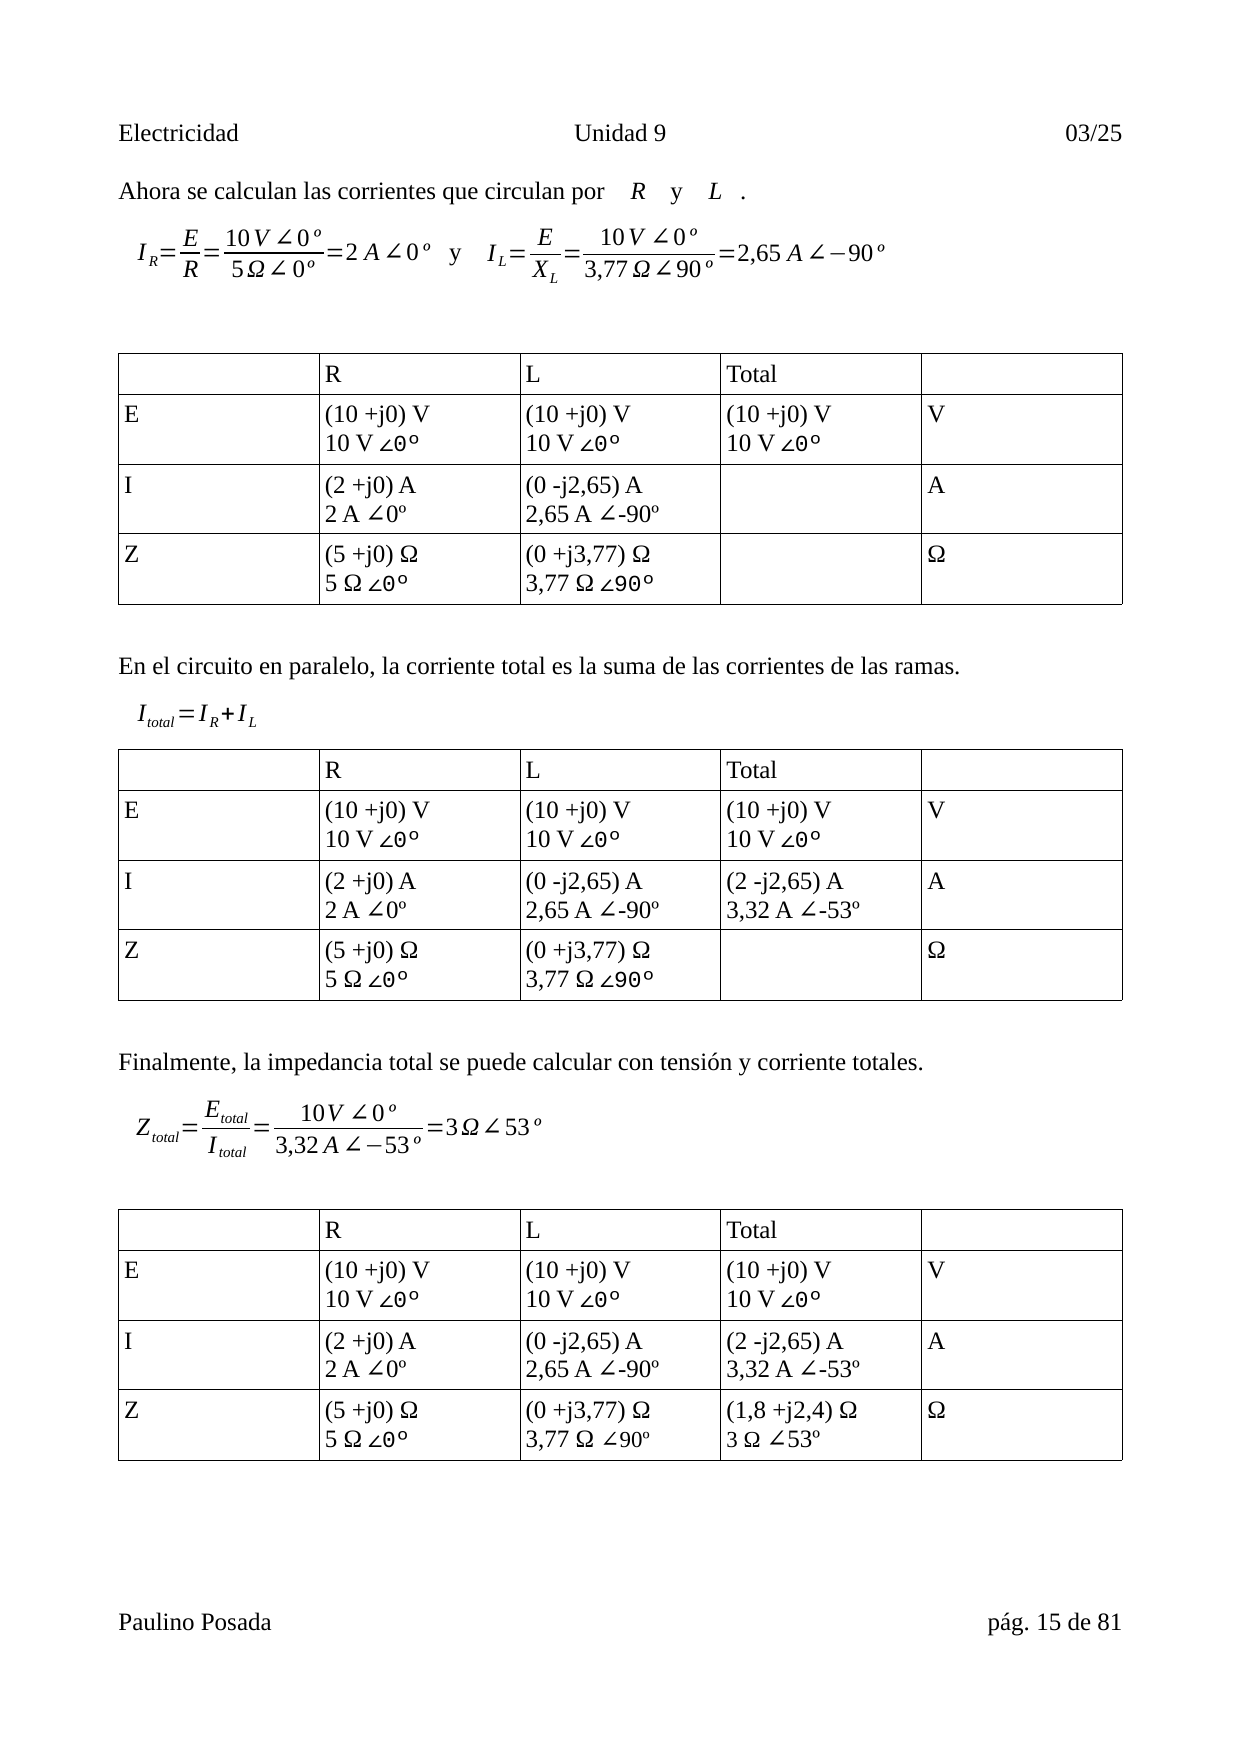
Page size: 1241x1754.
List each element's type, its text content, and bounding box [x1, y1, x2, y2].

table_cell (1,8 +j2,4) Ω 3 Ω ∠53º [721, 1390, 921, 1459]
table_cell I [119, 1321, 319, 1389]
table_cell (5 +j0) Ω 5 Ω ∠0º [320, 1390, 520, 1459]
text y [118, 224, 1122, 287]
table_header Total [721, 750, 921, 790]
table_cell V [922, 395, 1122, 464]
table_cell Ω [922, 930, 1122, 1000]
table_cell (10 +j0) V 10 V ∠0º [521, 791, 720, 860]
table_cell I [119, 861, 319, 929]
table_header R [320, 1210, 520, 1249]
table_cell (10 +j0) V 10 V ∠0º [320, 395, 520, 464]
table_cell (0 -j2,65) A 2,65 A ∠-90º [521, 861, 720, 929]
table_cell E [119, 791, 319, 860]
table_cell V [922, 1251, 1122, 1320]
text Ahora se calculan las corrientes que circulan por y . [118, 176, 1122, 205]
table_cell (5 +j0) Ω 5 Ω ∠0º [320, 930, 520, 1000]
table_cell (2 -j2,65) A 3,32 A ∠-53º [721, 1321, 921, 1389]
table_header [119, 1210, 319, 1249]
table_header Total [721, 1210, 921, 1249]
table_header Total [721, 354, 921, 394]
table_cell (0 -j2,65) A 2,65 A ∠-90º [521, 1321, 720, 1389]
table_cell (10 +j0) V 10 V ∠0º [521, 1251, 720, 1320]
table_cell (0 +j3,77) Ω 3,77 Ω ∠90º [521, 930, 720, 1000]
table_header [119, 750, 319, 790]
table_cell (2 +j0) A 2 A ∠0º [320, 465, 520, 533]
table_header [922, 354, 1122, 394]
table_cell Z [119, 534, 319, 604]
table_cell Ω [922, 1390, 1122, 1459]
table_cell E [119, 1251, 319, 1320]
table_cell (0 +j3,77) Ω 3,77 Ω ∠90º [521, 534, 720, 604]
table_cell (10 +j0) V 10 V ∠0º [320, 1251, 520, 1320]
table_header L [521, 750, 720, 790]
table_header [922, 750, 1122, 790]
table_cell (5 +j0) Ω 5 Ω ∠0º [320, 534, 520, 604]
table_header R [320, 354, 520, 394]
text Finalmente, la impedancia total se puede calcular con tensión y corriente totales. [118, 1047, 1122, 1076]
table_cell [721, 534, 921, 604]
table_header [119, 354, 319, 394]
table_cell I [119, 465, 319, 533]
text En el circuito en paralelo, la corriente total es la suma de las corrientes de las ramas. [118, 651, 1122, 680]
table_cell [721, 930, 921, 1000]
table_header R [320, 750, 520, 790]
table_header L [521, 354, 720, 394]
table_header L [521, 1210, 720, 1249]
table_cell (10 +j0) V 10 V ∠0º [721, 1251, 921, 1320]
table_cell (2 -j2,65) A 3,32 A ∠-53º [721, 861, 921, 929]
table_cell A [922, 1321, 1122, 1389]
table_cell A [922, 465, 1122, 533]
table_cell V [922, 791, 1122, 860]
table_cell Ω [922, 534, 1122, 604]
table_cell [721, 465, 921, 533]
table_cell E [119, 395, 319, 464]
table_cell (0 +j3,77) Ω 3,77 Ω ∠90º [521, 1390, 720, 1459]
table_cell (10 +j0) V 10 V ∠0º [721, 395, 921, 464]
table_cell A [922, 861, 1122, 929]
table_cell (2 +j0) A 2 A ∠0º [320, 1321, 520, 1389]
table_cell Z [119, 930, 319, 1000]
table_cell (10 +j0) V 10 V ∠0º [721, 791, 921, 860]
table_cell (2 +j0) A 2 A ∠0º [320, 861, 520, 929]
table_cell Z [119, 1390, 319, 1459]
table_cell (10 +j0) V 10 V ∠0º [521, 395, 720, 464]
table_cell (10 +j0) V 10 V ∠0º [320, 791, 520, 860]
table_header [922, 1210, 1122, 1249]
table_cell (0 -j2,65) A 2,65 A ∠-90º [521, 465, 720, 533]
